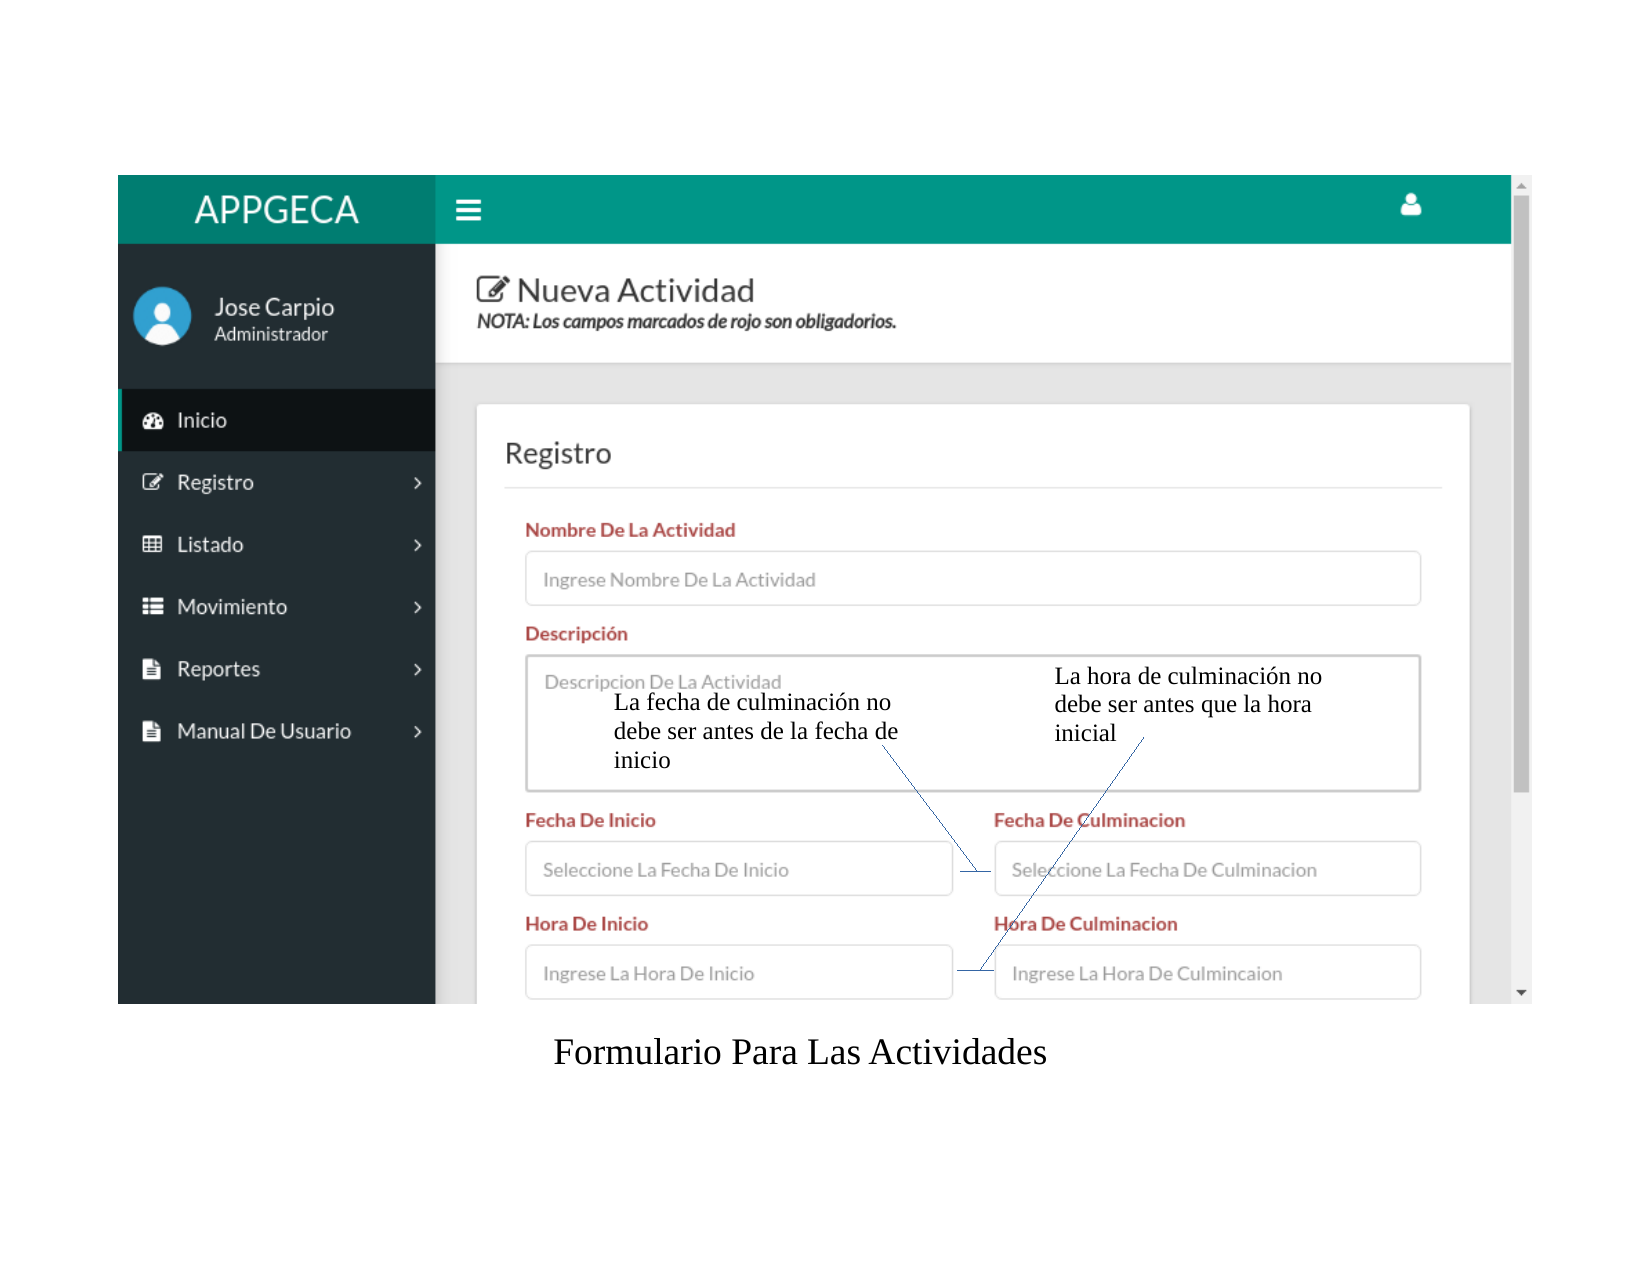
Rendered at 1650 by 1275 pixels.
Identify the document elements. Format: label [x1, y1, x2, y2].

picture [118, 175, 1532, 1004]
